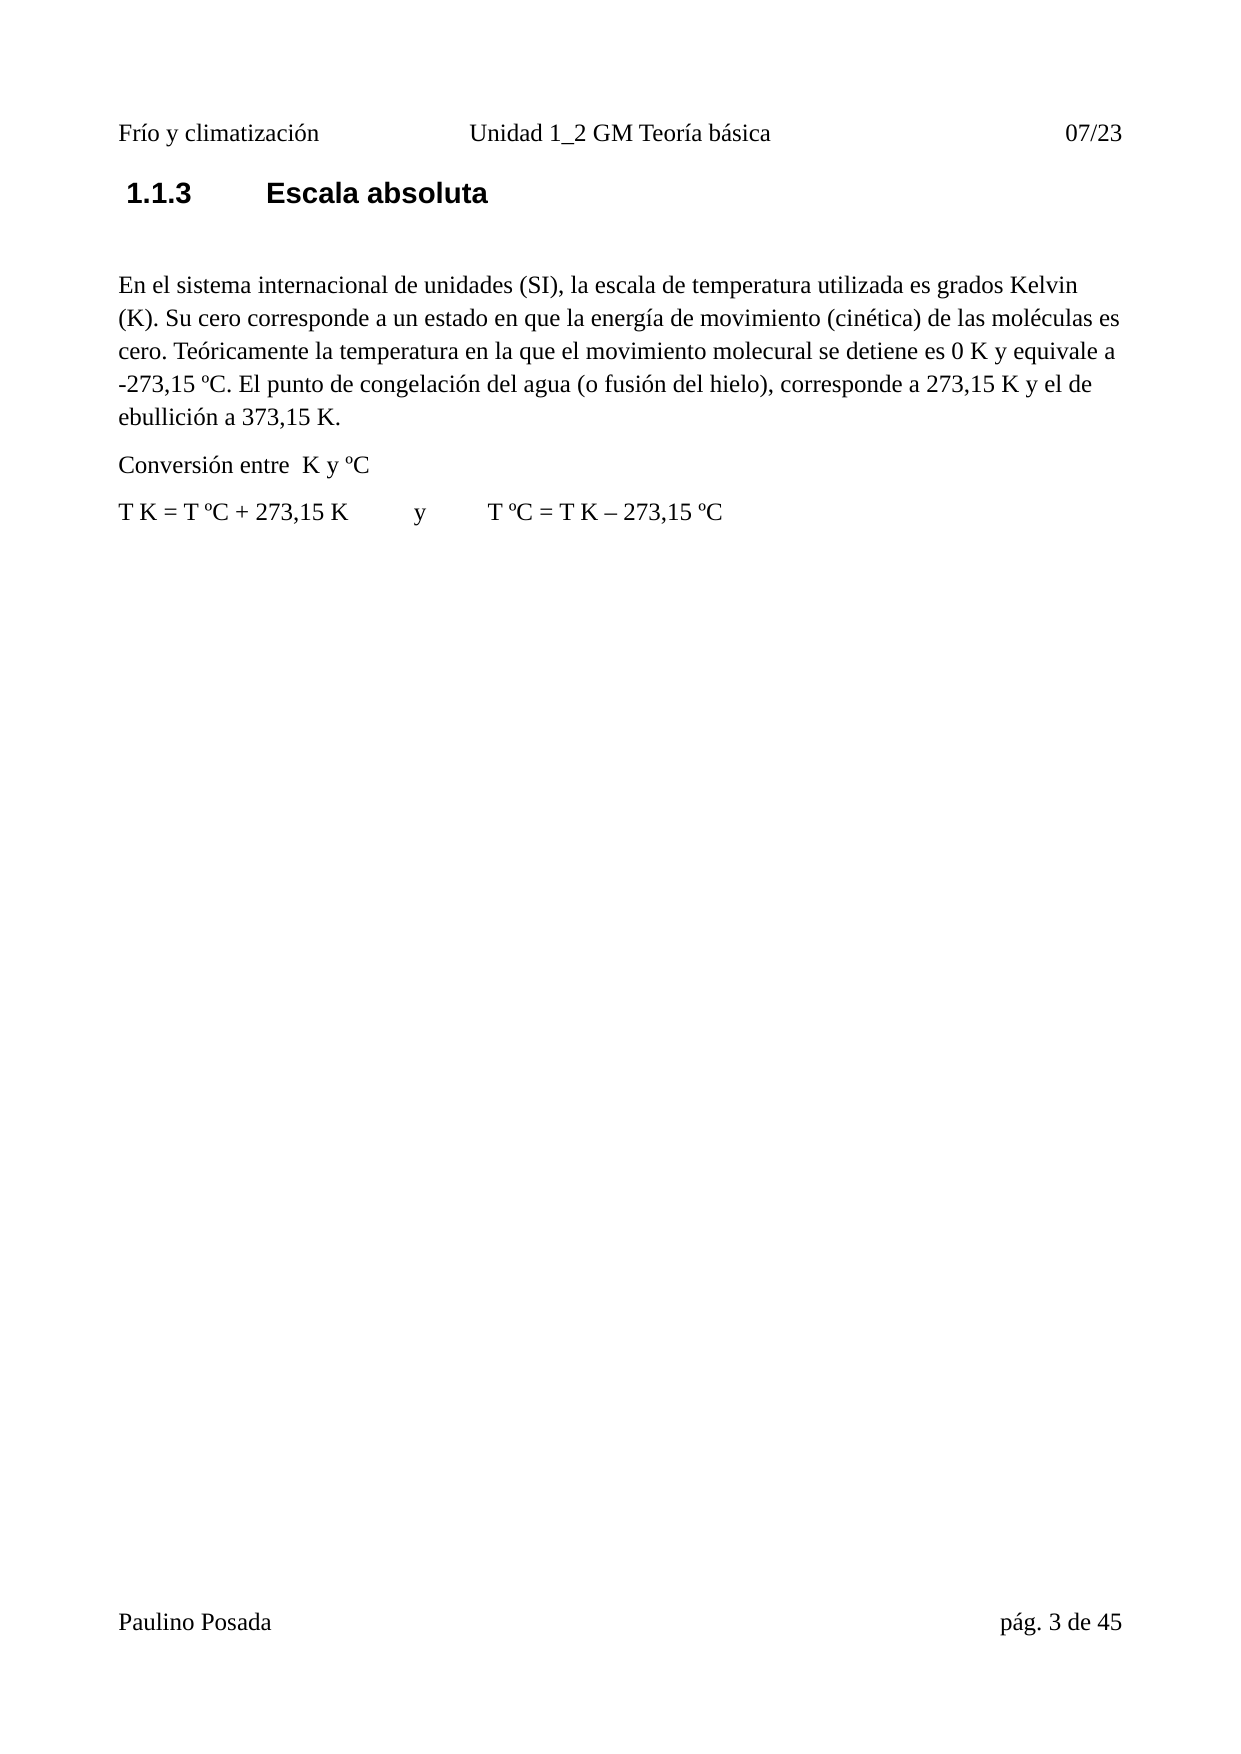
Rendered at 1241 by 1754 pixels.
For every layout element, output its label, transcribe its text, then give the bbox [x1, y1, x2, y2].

text T K = T ºC + 273,15 K y T ºC = T K – 273,15 ºC [118, 497, 1122, 526]
subtitle Escala absoluta [118, 176, 1122, 210]
text Conversión entre K y ºC [118, 450, 1122, 479]
text En el sistema internacional de unidades (SI), la escala de temperatura utilizada es grados Kelvin (K). Su cero corresponde a un estado en que la energía de movimiento (cinética) de las moléculas es cero. Teóricamente la temperatura en la que el movimiento molecural se detiene es 0 K y equivale a -273,15 ºC. El punto de congelación del agua (o fusión del hielo), corresponde a 273,15 K y el de ebullición a 373,15 K. [118, 270, 1122, 431]
